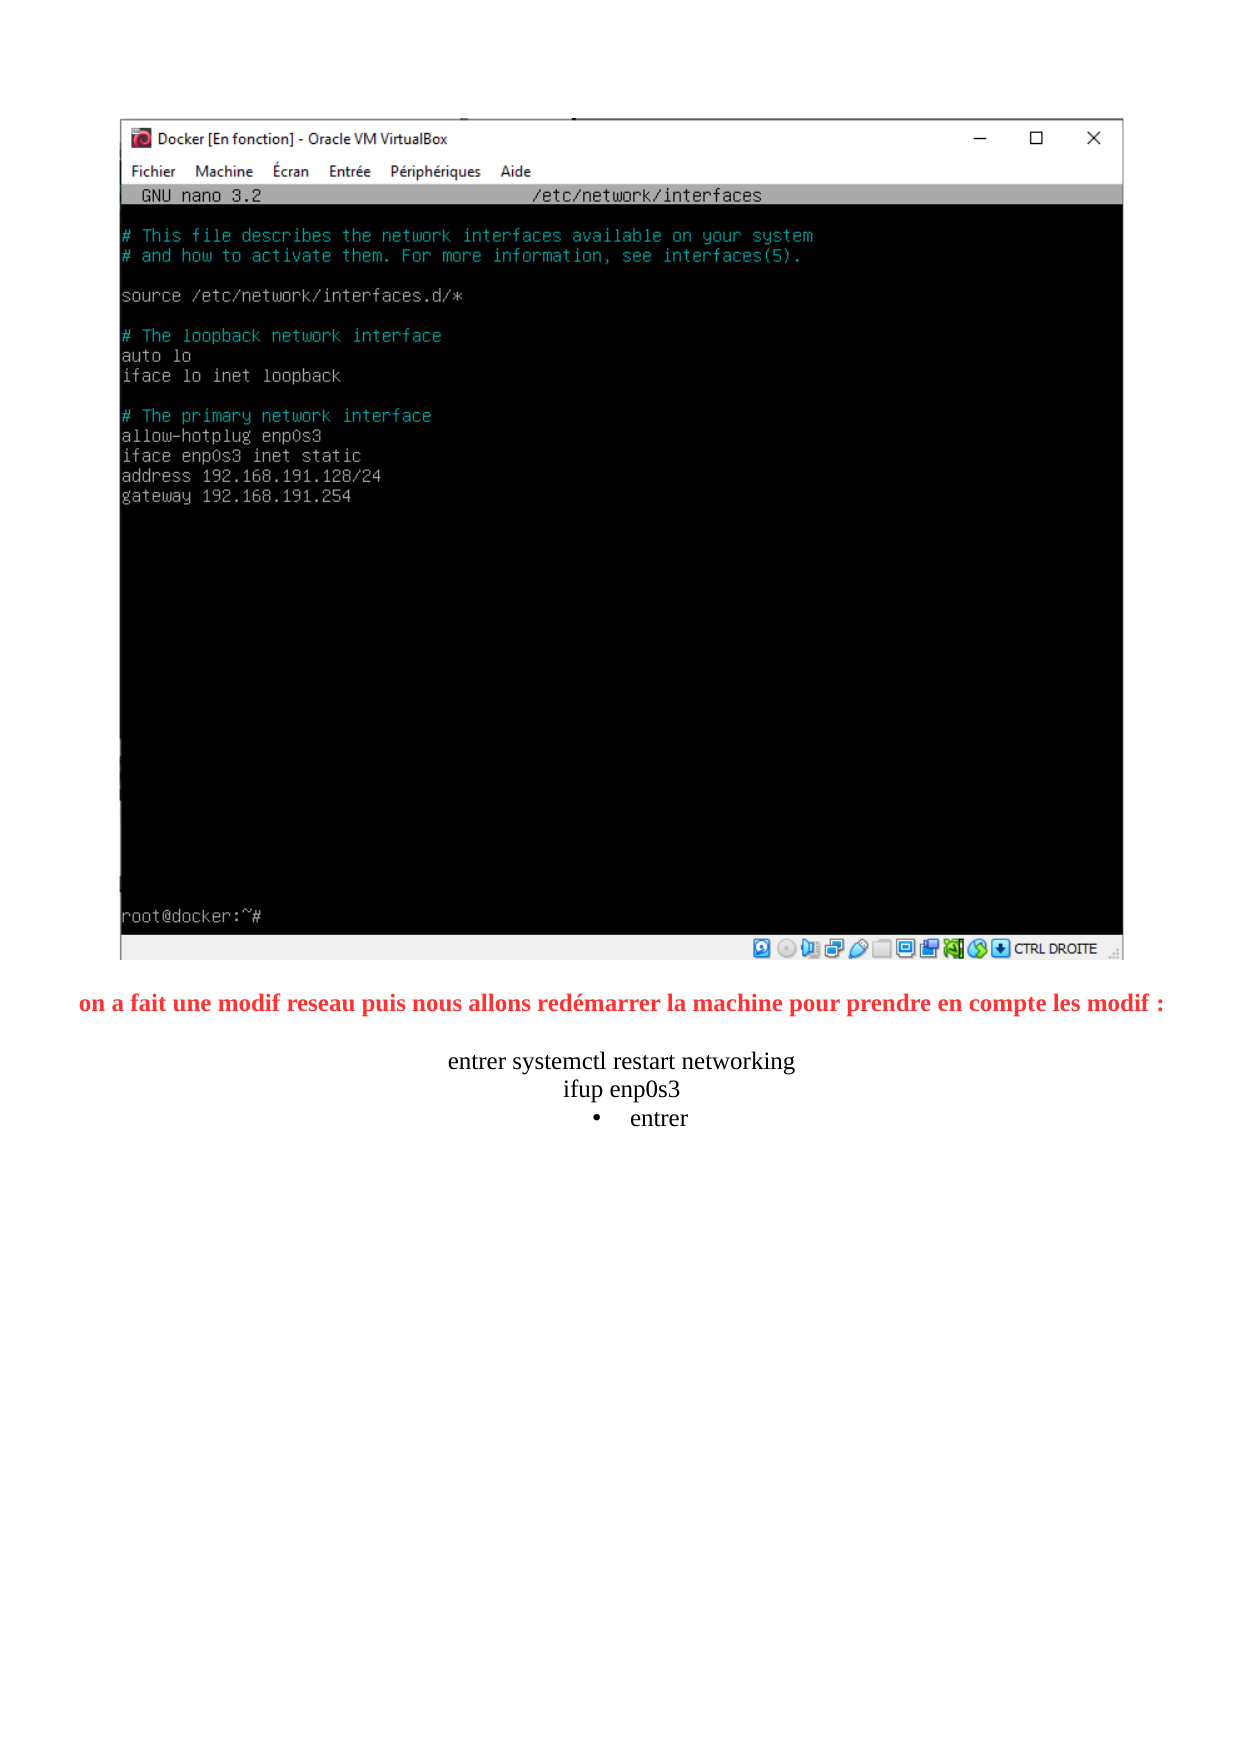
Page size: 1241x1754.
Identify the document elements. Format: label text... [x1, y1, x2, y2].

list entrer [73, 1103, 1207, 1132]
text on a fait une modif reseau puis nous allons redémarrer la machine pour prendre en compte les modif : [36, 988, 1207, 1017]
picture [119, 118, 1124, 960]
text entrer systemctl restart networking [36, 1046, 1207, 1074]
text ifup enp0s3 [36, 1074, 1207, 1103]
